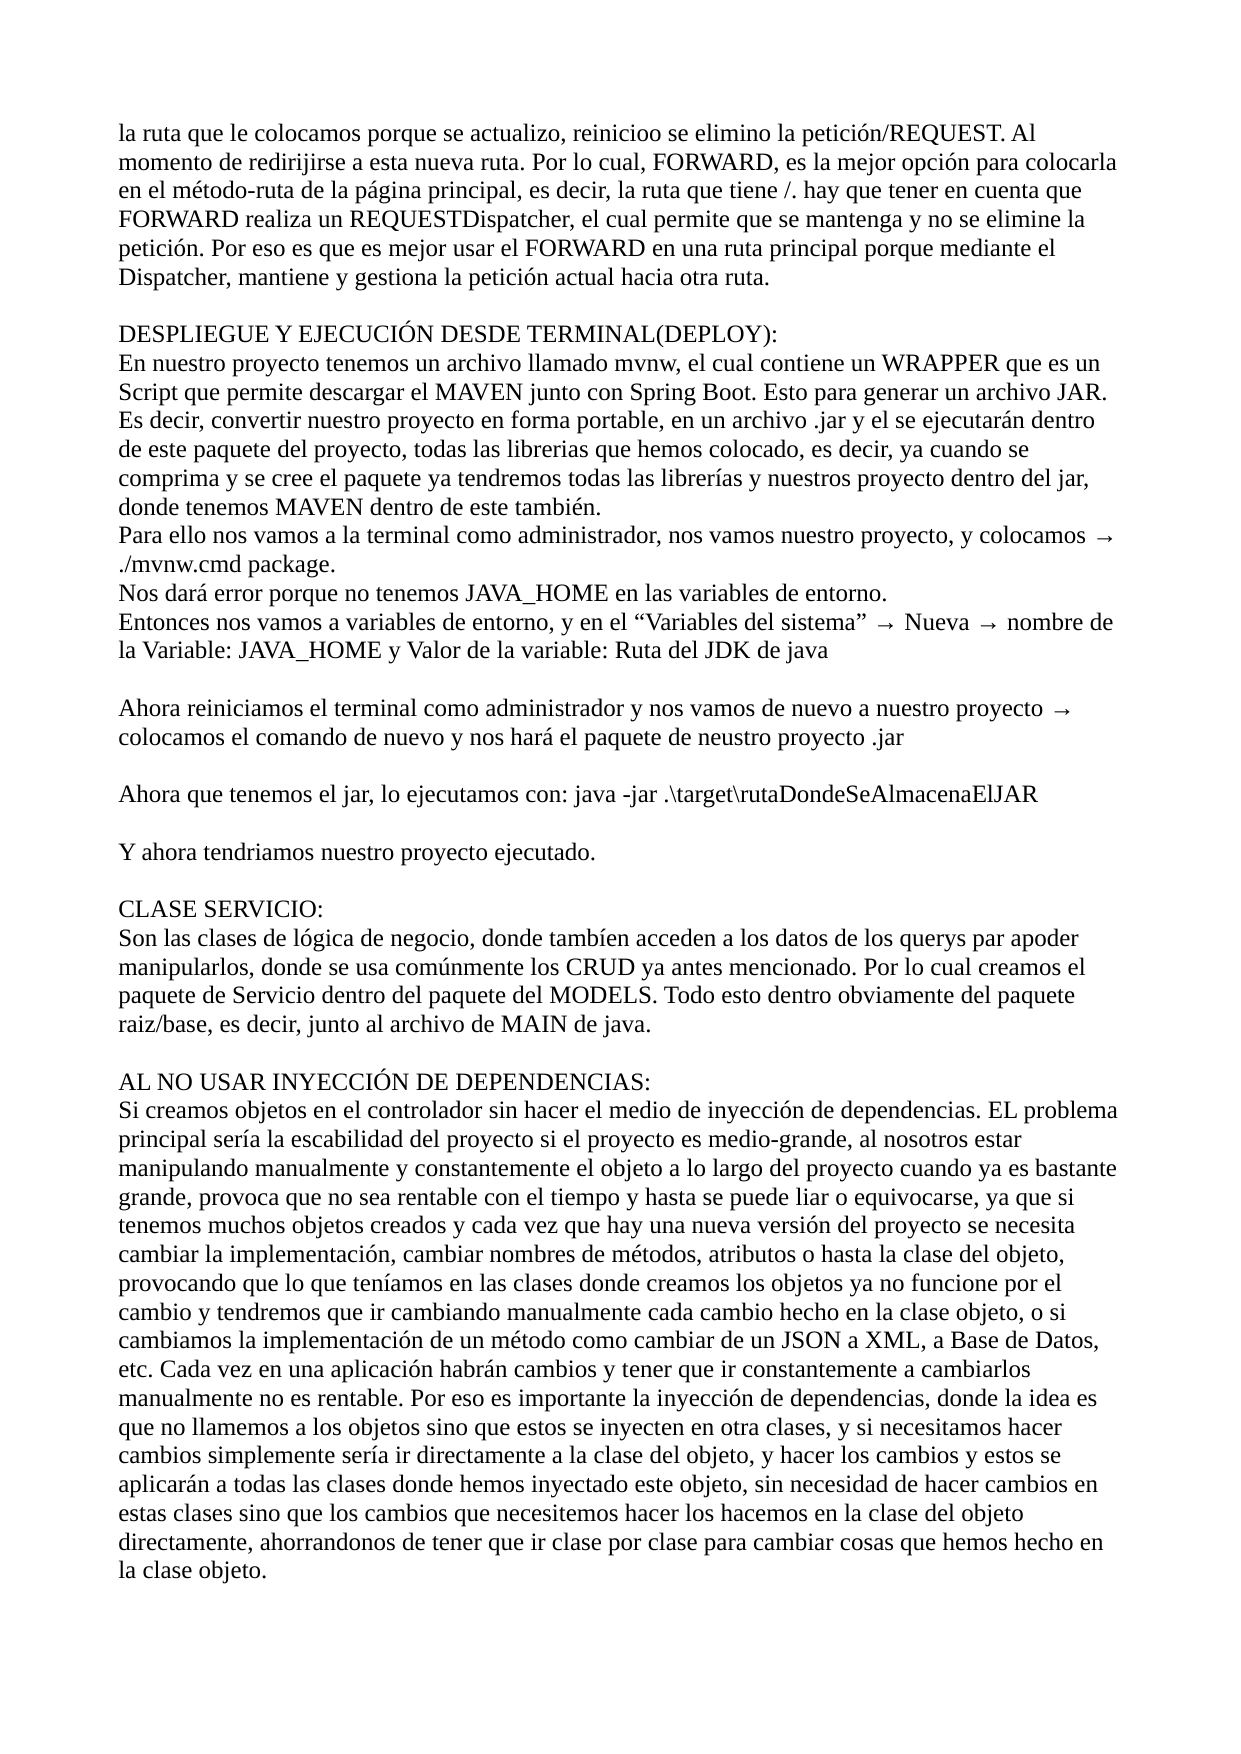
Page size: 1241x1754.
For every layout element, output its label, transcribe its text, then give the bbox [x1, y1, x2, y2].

text En nuestro proyecto tenemos un archivo llamado mvnw, el cual contiene un WRAPPER que es un Script que permite descargar el MAVEN junto con Spring Boot. Esto para generar un archivo JAR. Es decir, convertir nuestro proyecto en forma portable, en un archivo .jar y el se ejecutarán dentro de este paquete del proyecto, todas las librerias que hemos colocado, es decir, ya cuando se comprima y se cree el paquete ya tendremos todas las librerías y nuestros proyecto dentro del jar, donde tenemos MAVEN dentro de este también. [118, 348, 1122, 521]
text Para ello nos vamos a la terminal como administrador, nos vamos nuestro proyecto, y colocamos → ./mvnw.cmd package. [118, 521, 1122, 578]
text Y ahora tendriamos nuestro proyecto ejecutado. [118, 837, 1122, 866]
text Si creamos objetos en el controlador sin hacer el medio de inyección de dependencias. EL problema principal sería la escabilidad del proyecto si el proyecto es medio-grande, al nosotros estar manipulando manualmente y constantemente el objeto a lo largo del proyecto cuando ya es bastante grande, provoca que no sea rentable con el tiempo y hasta se puede liar o equivocarse, ya que si tenemos muchos objetos creados y cada vez que hay una nueva versión del proyecto se necesita cambiar la implementación, cambiar nombres de métodos, atributos o hasta la clase del objeto, provocando que lo que teníamos en las clases donde creamos los objetos ya no funcione por el cambio y tendremos que ir cambiando manualmente cada cambio hecho en la clase objeto, o si cambiamos la implementación de un método como cambiar de un JSON a XML, a Base de Datos, etc. Cada vez en una aplicación habrán cambios y tener que ir constantemente a cambiarlos manualmente no es rentable. Por eso es importante la inyección de dependencias, donde la idea es que no llamemos a los objetos sino que estos se inyecten en otra clases, y si necesitamos hacer cambios simplemente sería ir directamente a la clase del objeto, y hacer los cambios y estos se aplicarán a todas las clases donde hemos inyectado este objeto, sin necesidad de hacer cambios en estas clases sino que los cambios que necesitemos hacer los hacemos en la clase del objeto directamente, ahorrandonos de tener que ir clase por clase para cambiar cosas que hemos hecho en la clase objeto. [118, 1096, 1122, 1584]
text Ahora reiniciamos el terminal como administrador y nos vamos de nuevo a nuestro proyecto → colocamos el comando de nuevo y nos hará el paquete de neustro proyecto .jar [118, 693, 1122, 751]
text la ruta que le colocamos porque se actualizo, reinicioo se elimino la petición/REQUEST. Al momento de redirijirse a esta nueva ruta. Por lo cual, FORWARD, es la mejor opción para colocarla en el método-ruta de la página principal, es decir, la ruta que tiene /. hay que tener en cuenta que FORWARD realiza un REQUESTDispatcher, el cual permite que se mantenga y no se elimine la petición. Por eso es que es mejor usar el FORWARD en una ruta principal porque mediante el Dispatcher, mantiene y gestiona la petición actual hacia otra ruta. [118, 118, 1122, 291]
text Son las clases de lógica de negocio, donde tambíen acceden a los datos de los querys par apoder manipularlos, donde se usa comúnmente los CRUD ya antes mencionado. Por lo cual creamos el paquete de Servicio dentro del paquete del MODELS. Todo esto dentro obviamente del paquete raiz/base, es decir, junto al archivo de MAIN de java. [118, 923, 1122, 1038]
text Entonces nos vamos a variables de entorno, y en el “Variables del sistema” → Nueva → nombre de la Variable: JAVA_HOME y Valor de la variable: Ruta del JDK de java [118, 607, 1122, 664]
text DESPLIEGUE Y EJECUCIÓN DESDE TERMINAL(DEPLOY): [118, 319, 1122, 348]
text AL NO USAR INYECCIÓN DE DEPENDENCIAS: [118, 1067, 1122, 1096]
text Ahora que tenemos el jar, lo ejecutamos con: java -jar .\target\rutaDondeSeAlmacenaElJAR [118, 779, 1122, 808]
text Nos dará error porque no tenemos JAVA_HOME en las variables de entorno. [118, 578, 1122, 607]
text CLASE SERVICIO: [118, 894, 1122, 923]
